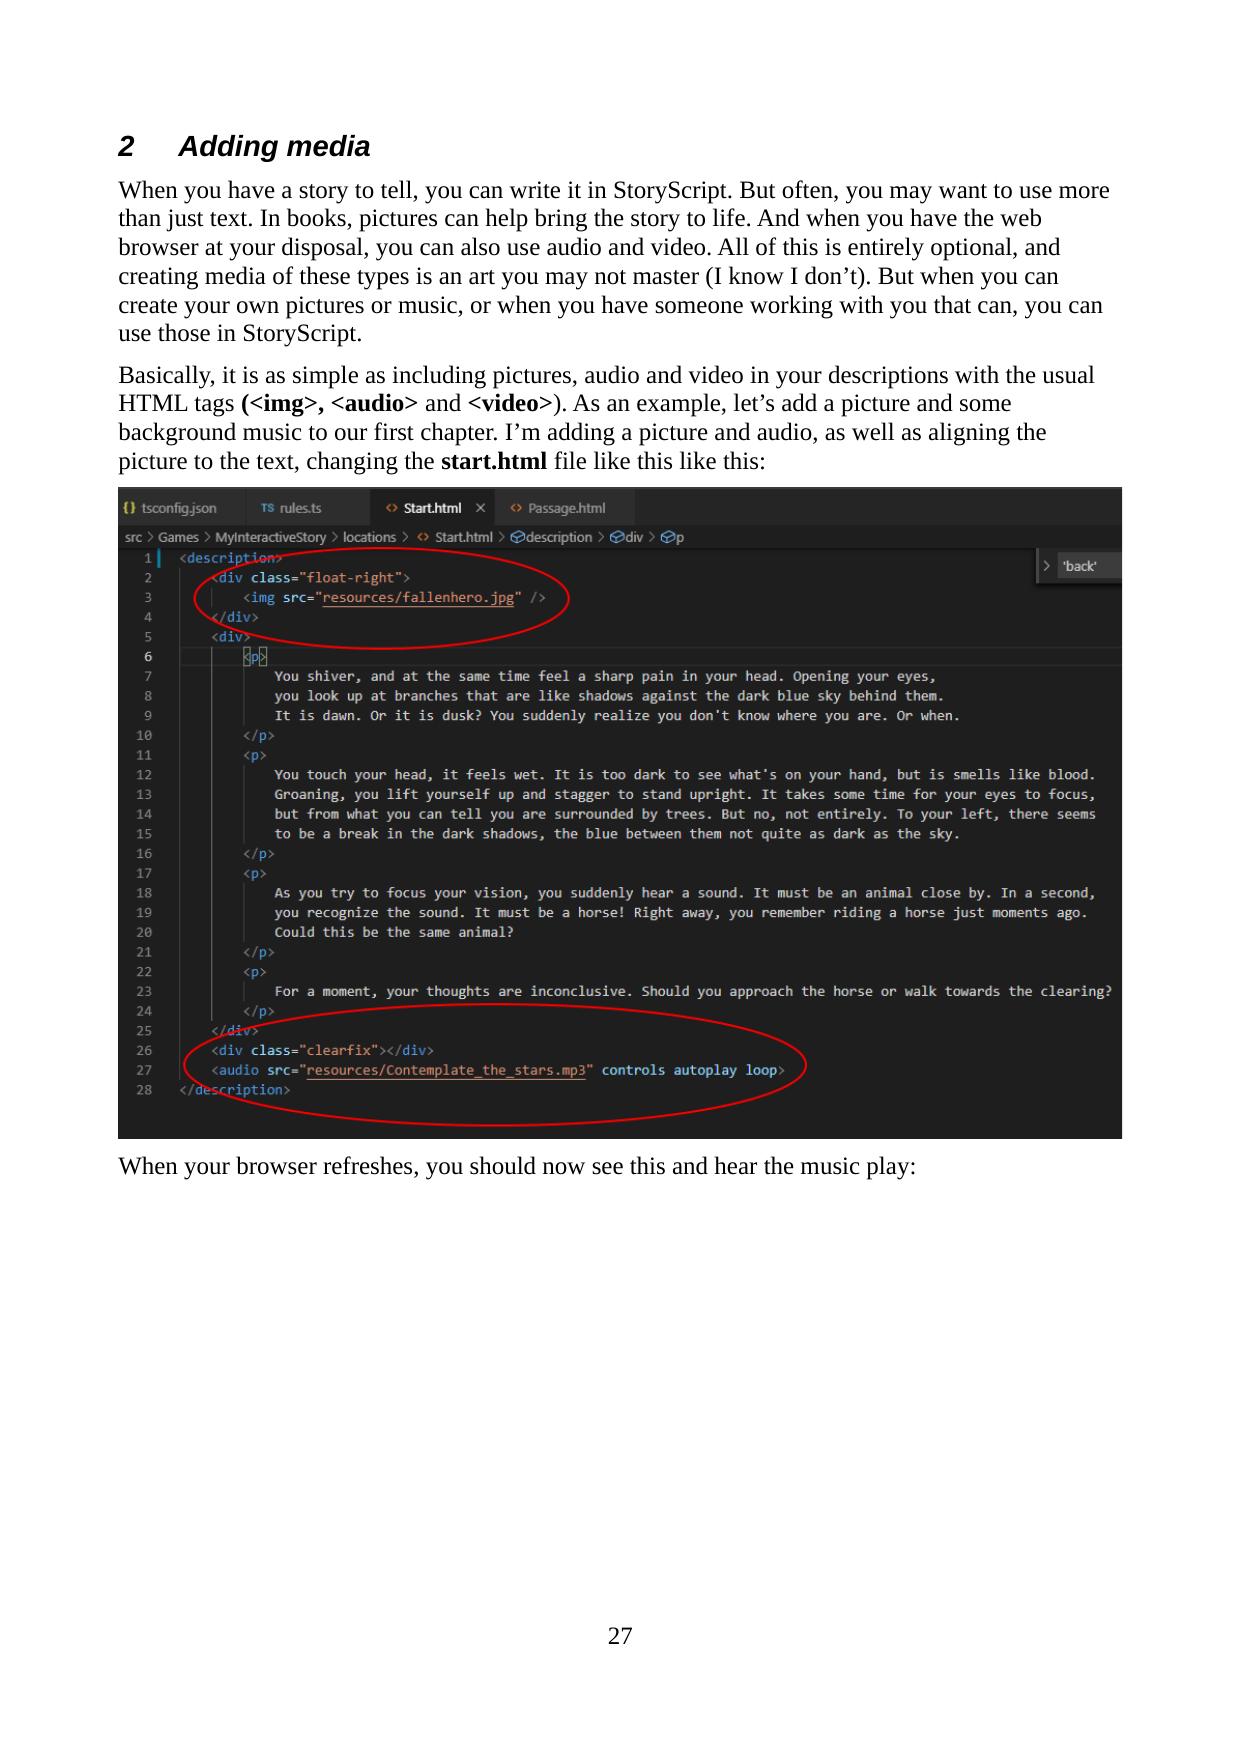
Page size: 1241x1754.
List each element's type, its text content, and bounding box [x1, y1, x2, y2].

text When your browser refreshes, you should now see this and hear the music play: [118, 1151, 1122, 1179]
subtitle Adding media [118, 129, 1122, 162]
text Basically, it is as simple as including pictures, audio and video in your descriptions with the usual HTML tags (<img>, <audio> and <video>). As an example, let’s add a picture and some background music to our first chapter. I’m adding a picture and audio, as well as aligning the picture to the text, changing the start.html file like this like this: [118, 360, 1122, 475]
text When you have a story to tell, you can write it in StoryScript. But often, you may want to use more than just text. In books, pictures can help bring the story to life. And when you have the web browser at your disposal, you can also use audio and video. All of this is entirely optional, and creating media of these types is an art you may not master (I know I don’t). But when you can create your own pictures or music, or when you have someone working with you that can, you can use those in StoryScript. [118, 175, 1122, 347]
